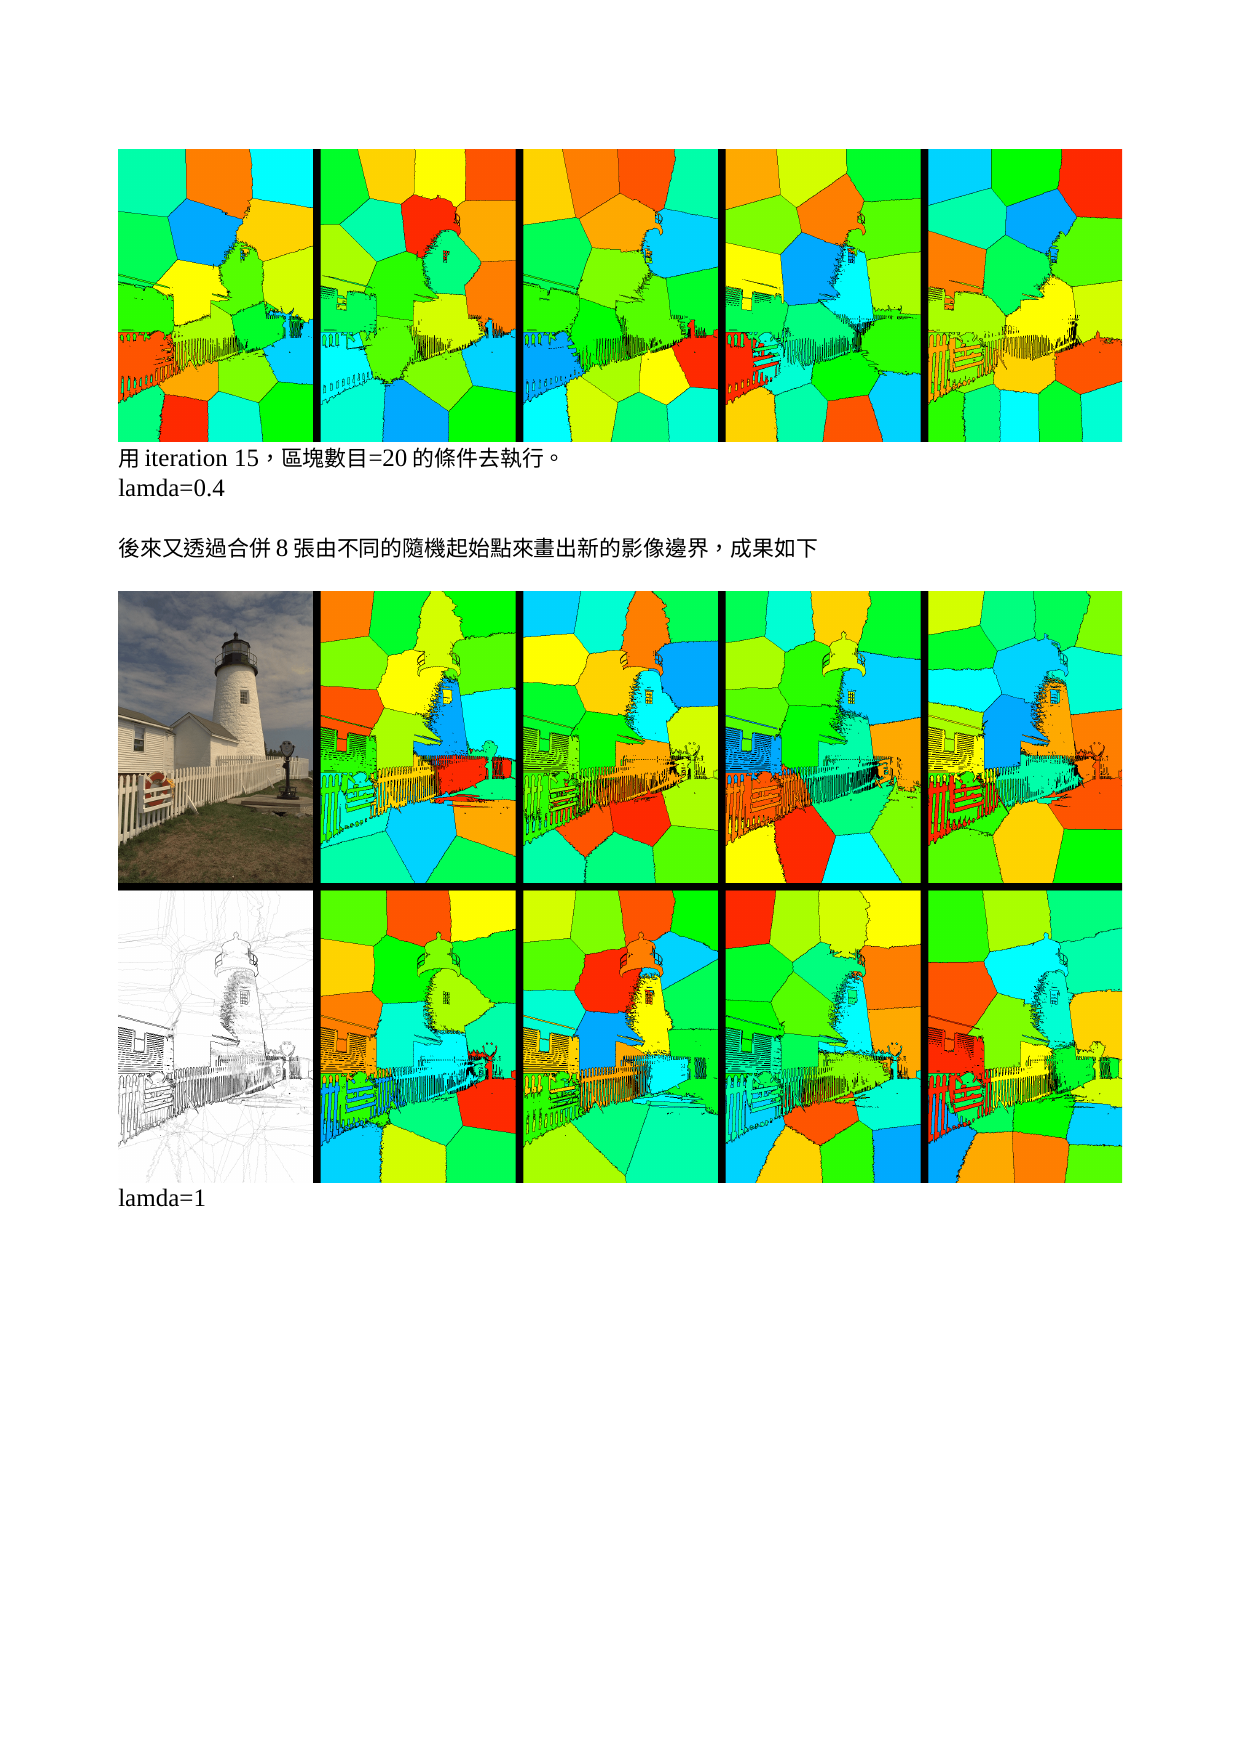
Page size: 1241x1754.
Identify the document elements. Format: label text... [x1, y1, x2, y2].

picture [118, 591, 1123, 1183]
text 後來又透過合併8張由不同的隨機起始點來畫出新的影像邊界，成果如下 [118, 531, 1122, 562]
text [118, 118, 1122, 149]
text 用iteration 15，區塊數目=20的條件去執行。 [118, 442, 1122, 473]
text lamda=1 [118, 1183, 1122, 1211]
picture [118, 149, 1123, 442]
text lamda=0.4 [118, 473, 1122, 502]
